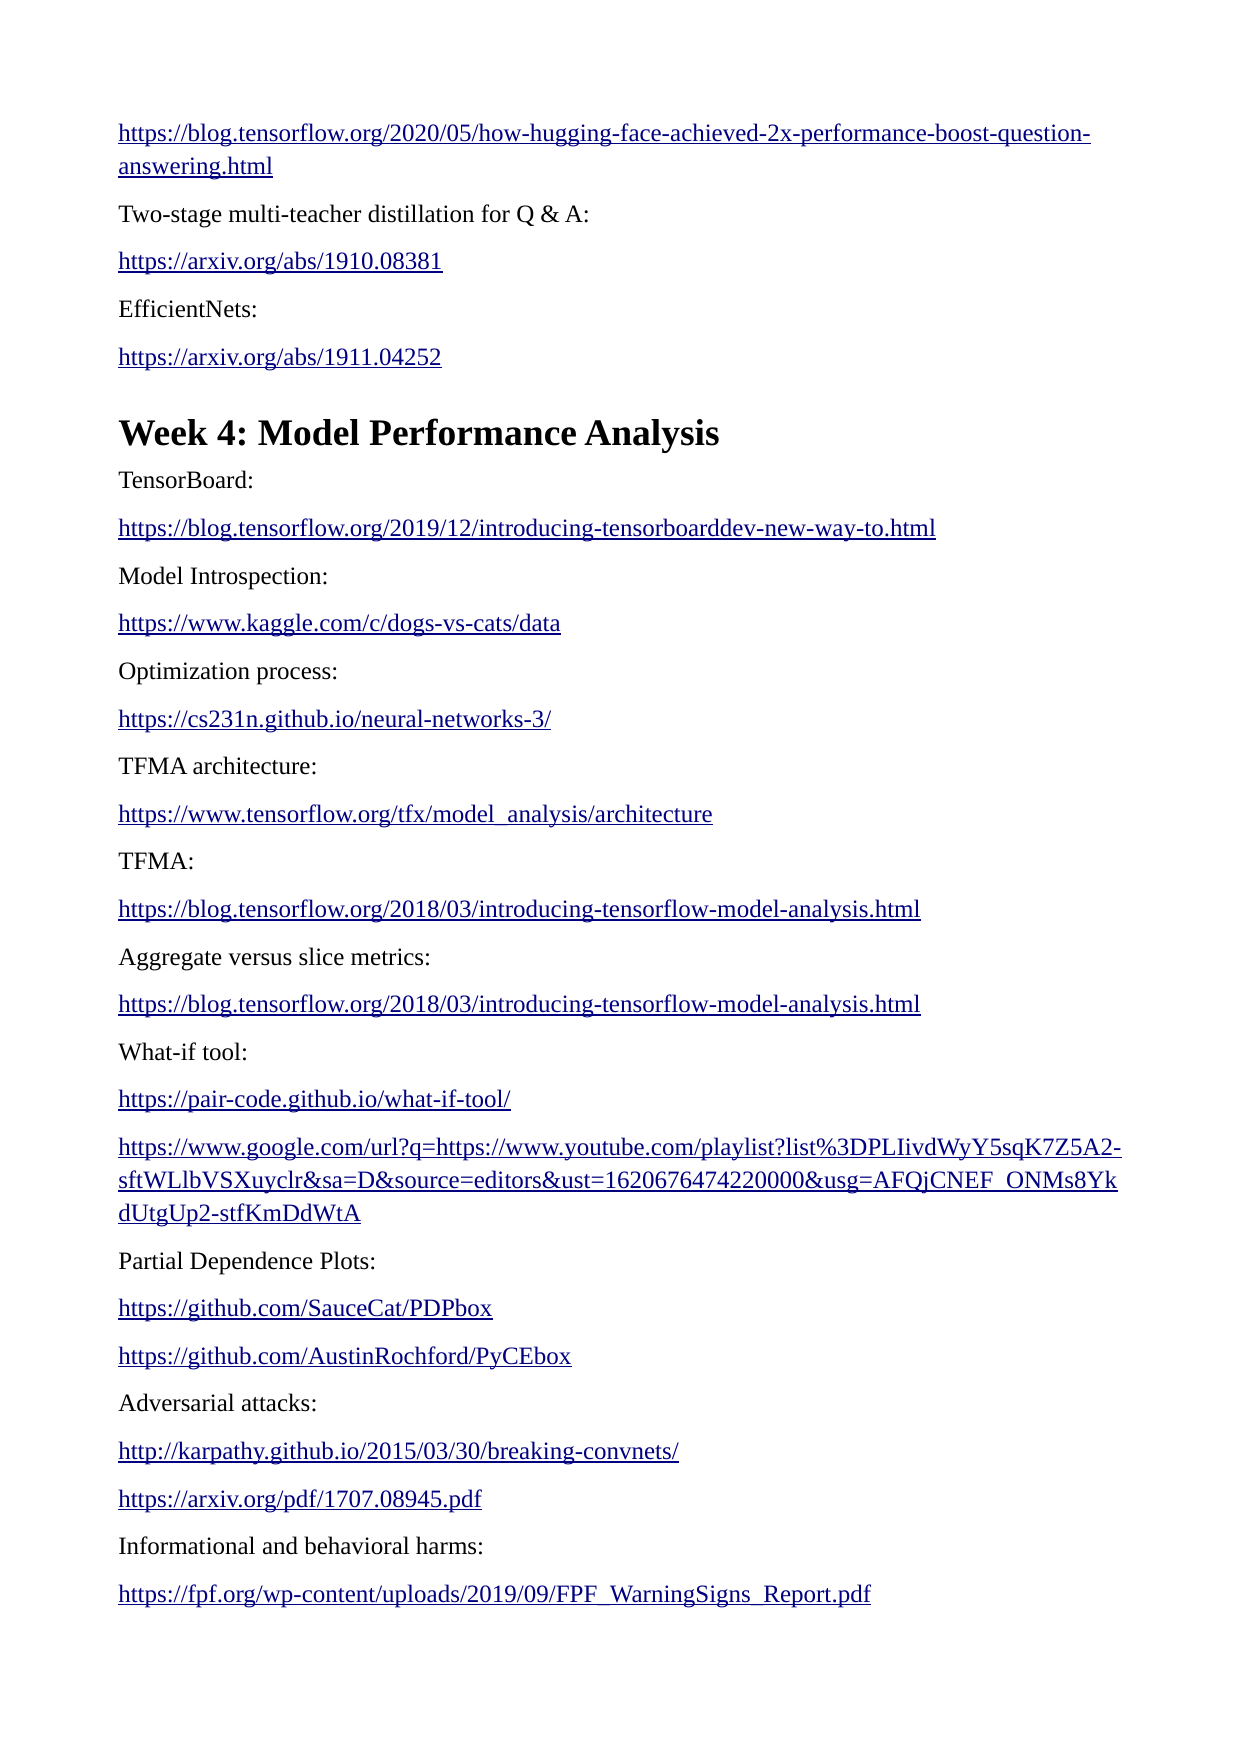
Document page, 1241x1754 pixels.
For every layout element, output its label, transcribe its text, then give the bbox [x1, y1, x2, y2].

text Optimization process: [118, 656, 1122, 685]
text Adversarial attacks: [118, 1388, 1122, 1417]
text EfficientNets: [118, 294, 1122, 323]
text https://fpf.org/wp-content/uploads/2019/09/FPF_WarningSigns_Report.pdf [118, 1579, 1122, 1608]
text https://blog.tensorflow.org/2020/05/how-hugging-face-achieved-2x-performance-boost-question-answering.html [118, 118, 1122, 180]
text Partial Dependence Plots: [118, 1246, 1122, 1274]
text Aggregate versus slice metrics: [118, 942, 1122, 970]
text Model Introspection: [118, 561, 1122, 589]
text https://pair-code.github.io/what-if-tool/ [118, 1084, 1122, 1113]
text http://karpathy.github.io/2015/03/30/breaking-convnets/ [118, 1436, 1122, 1465]
text TensorBoard: [118, 466, 1122, 494]
text https://www.google.com/url?q=https://www.youtube.com/playlist?list%3DPLIivdWyY5sqK7Z5A2- [118, 1132, 1122, 1157]
text https://blog.tensorflow.org/2018/03/introducing-tensorflow-model-analysis.html [118, 894, 1122, 923]
text What-if tool: [118, 1037, 1122, 1066]
text https://cs231n.github.io/neural-networks-3/ [118, 704, 1122, 732]
text sftWLlbVSXuyclr&sa=D&source=editors&ust=1620676474220000&usg=AFQjCNEF_ONMs8YkdUtgUp2-stfKmDdWtA [118, 1158, 1122, 1227]
text https://github.com/SauceCat/PDPbox [118, 1293, 1122, 1322]
text https://www.tensorflow.org/tfx/model_analysis/architecture [118, 799, 1122, 828]
text Informational and behavioral harms: [118, 1531, 1122, 1560]
subtitle Week 4: Model Performance Analysis [118, 410, 1122, 453]
text TFMA: [118, 846, 1122, 875]
text https://arxiv.org/pdf/1707.08945.pdf [118, 1484, 1122, 1512]
text https://blog.tensorflow.org/2019/12/introducing-tensorboarddev-new-way-to.html [118, 513, 1122, 542]
text https://blog.tensorflow.org/2018/03/introducing-tensorflow-model-analysis.html [118, 989, 1122, 1018]
text Two-stage multi-teacher distillation for Q & A: [118, 199, 1122, 227]
text https://arxiv.org/abs/1910.08381 [118, 246, 1122, 275]
text https://arxiv.org/abs/1911.04252 [118, 342, 1122, 370]
text https://www.kaggle.com/c/dogs-vs-cats/data [118, 608, 1122, 637]
text TFMA architecture: [118, 751, 1122, 780]
text https://github.com/AustinRochford/PyCEbox [118, 1341, 1122, 1370]
